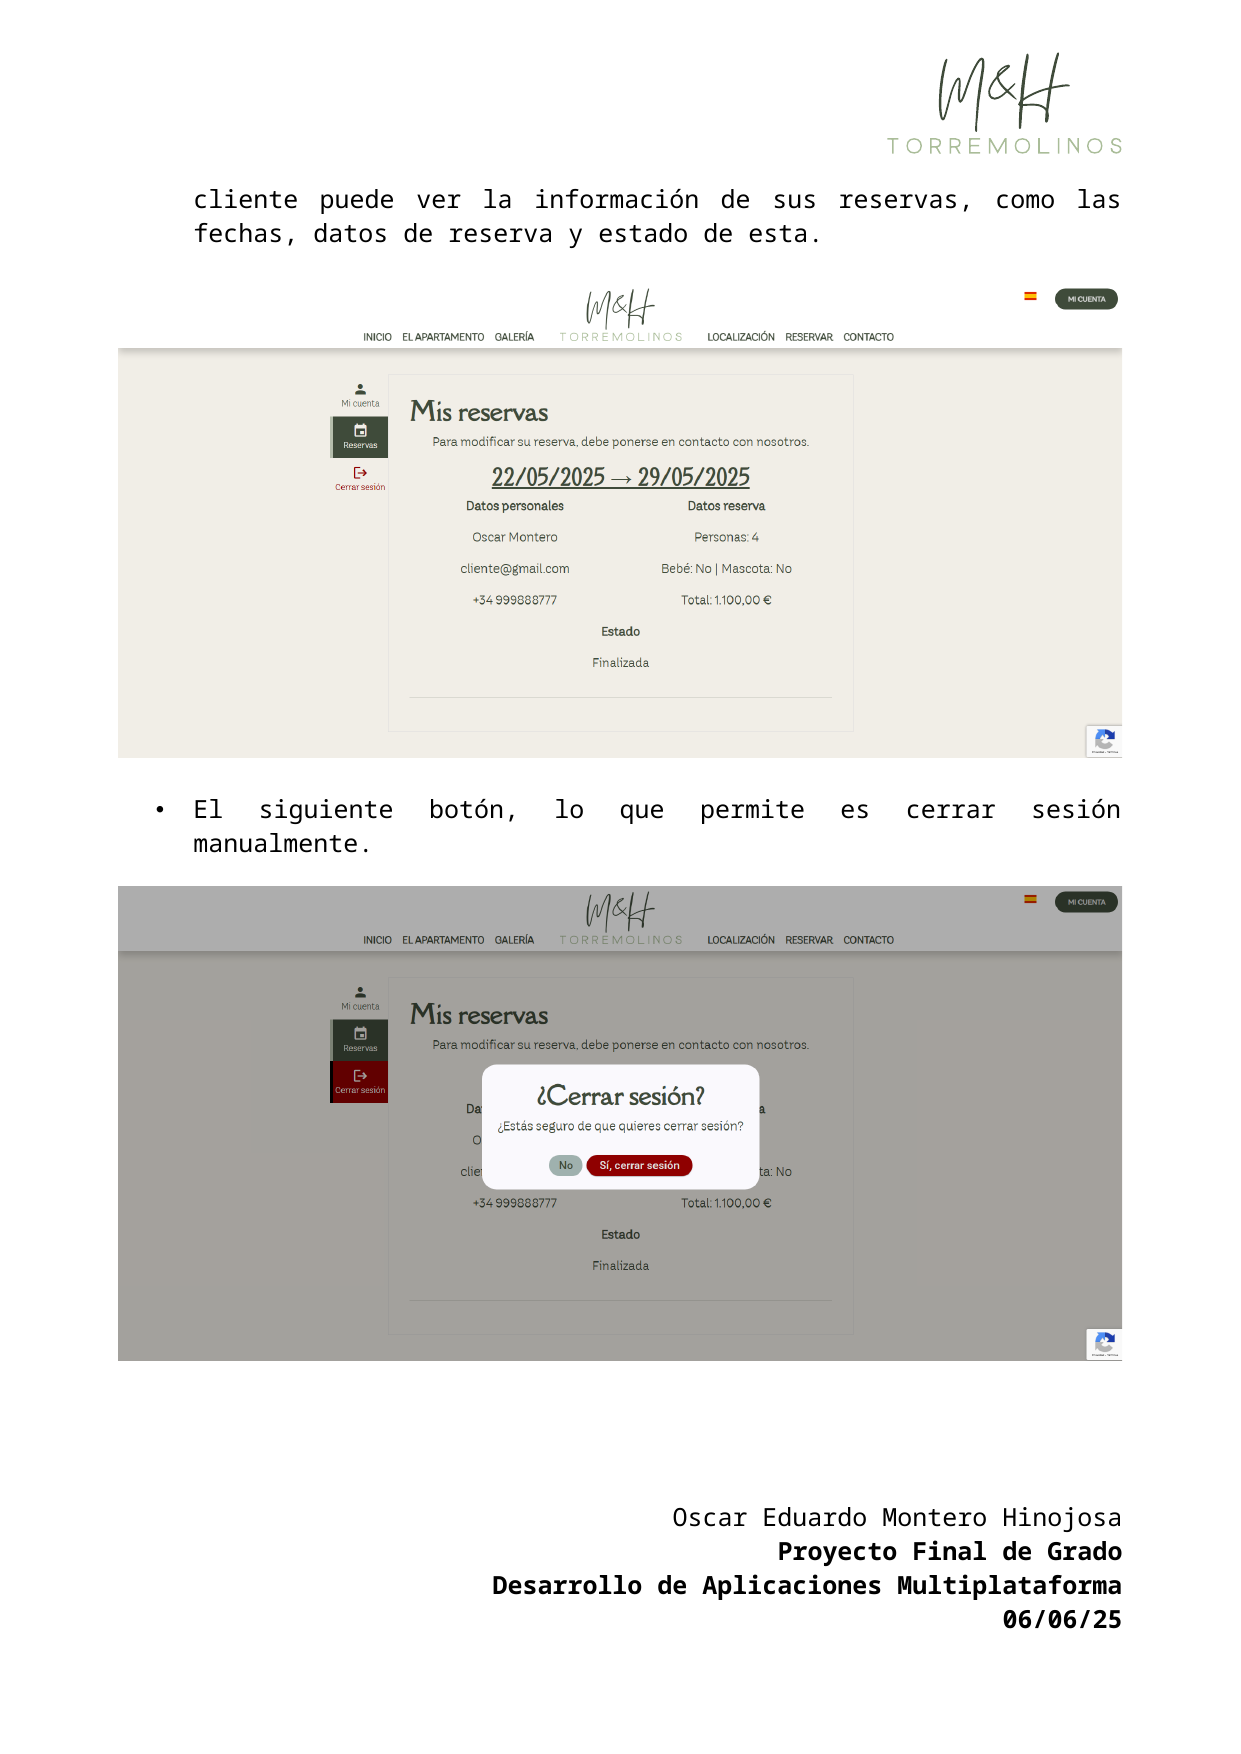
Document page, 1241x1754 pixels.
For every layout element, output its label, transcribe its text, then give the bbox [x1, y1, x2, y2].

list El siguiente botón, lo que permite es cerrar sesión manualmente. [156, 792, 1122, 860]
picture [118, 283, 1123, 758]
picture [118, 886, 1123, 1361]
list cliente puede ver la información de sus reservas, como las fechas, datos de reserva y estado de esta. [156, 182, 1122, 250]
